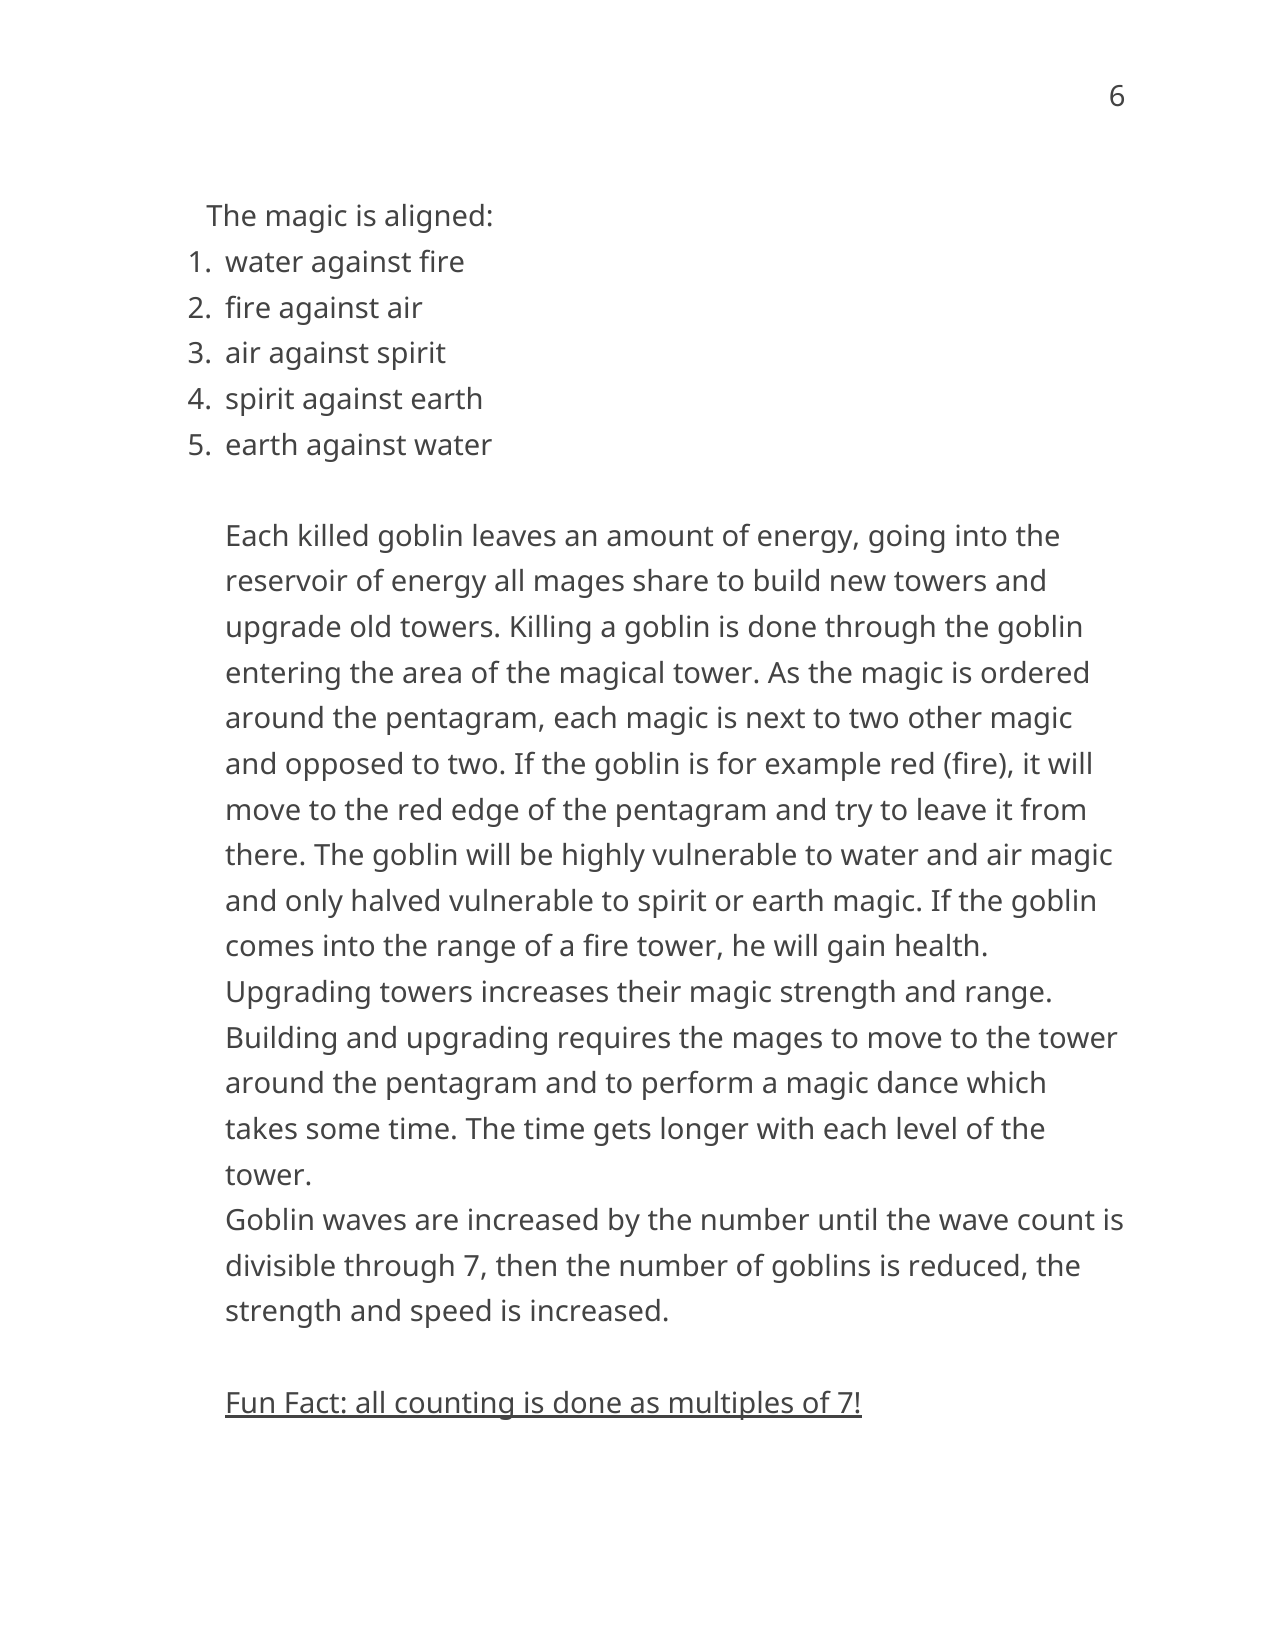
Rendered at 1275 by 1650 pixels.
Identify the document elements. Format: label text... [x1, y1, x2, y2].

text Building and upgrading requires the mages to move to the tower around the pentagram and to perform a magic dance which takes some time. The time gets longer with each level of the tower. [225, 1017, 1125, 1193]
list earth against water [187, 424, 1125, 463]
list fire against air [187, 287, 1125, 327]
list air against spirit [187, 332, 1125, 372]
text Upgrading towers increases their magic strength and range. [225, 971, 1125, 1011]
text Each killed goblin leaves an amount of energy, going into the reservoir of energy all mages share to build new towers and upgrade old towers. Killing a goblin is done through the goblin entering the area of the magical tower. As the magic is ordered around the pentagram, each magic is next to two other magic and opposed to two. If the goblin is for example red (fire), it will move to the red edge of the pentagram and try to leave it from there. The goblin will be highly vulnerable to water and air magic and only halved vulnerable to spirit or earth magic. If the goblin comes into the range of a fire tower, he will gain health. [225, 515, 1125, 965]
text The magic is aligned: [206, 196, 1125, 235]
list water against fire [187, 241, 1125, 281]
text Fun Fact: all counting is done as multiples of 7! [225, 1382, 1125, 1422]
text Goblin waves are increased by the number until the wave count is divisible through 7, then the number of goblins is reduced, the strength and speed is increased. [225, 1199, 1125, 1330]
list spirit against earth [187, 378, 1125, 418]
